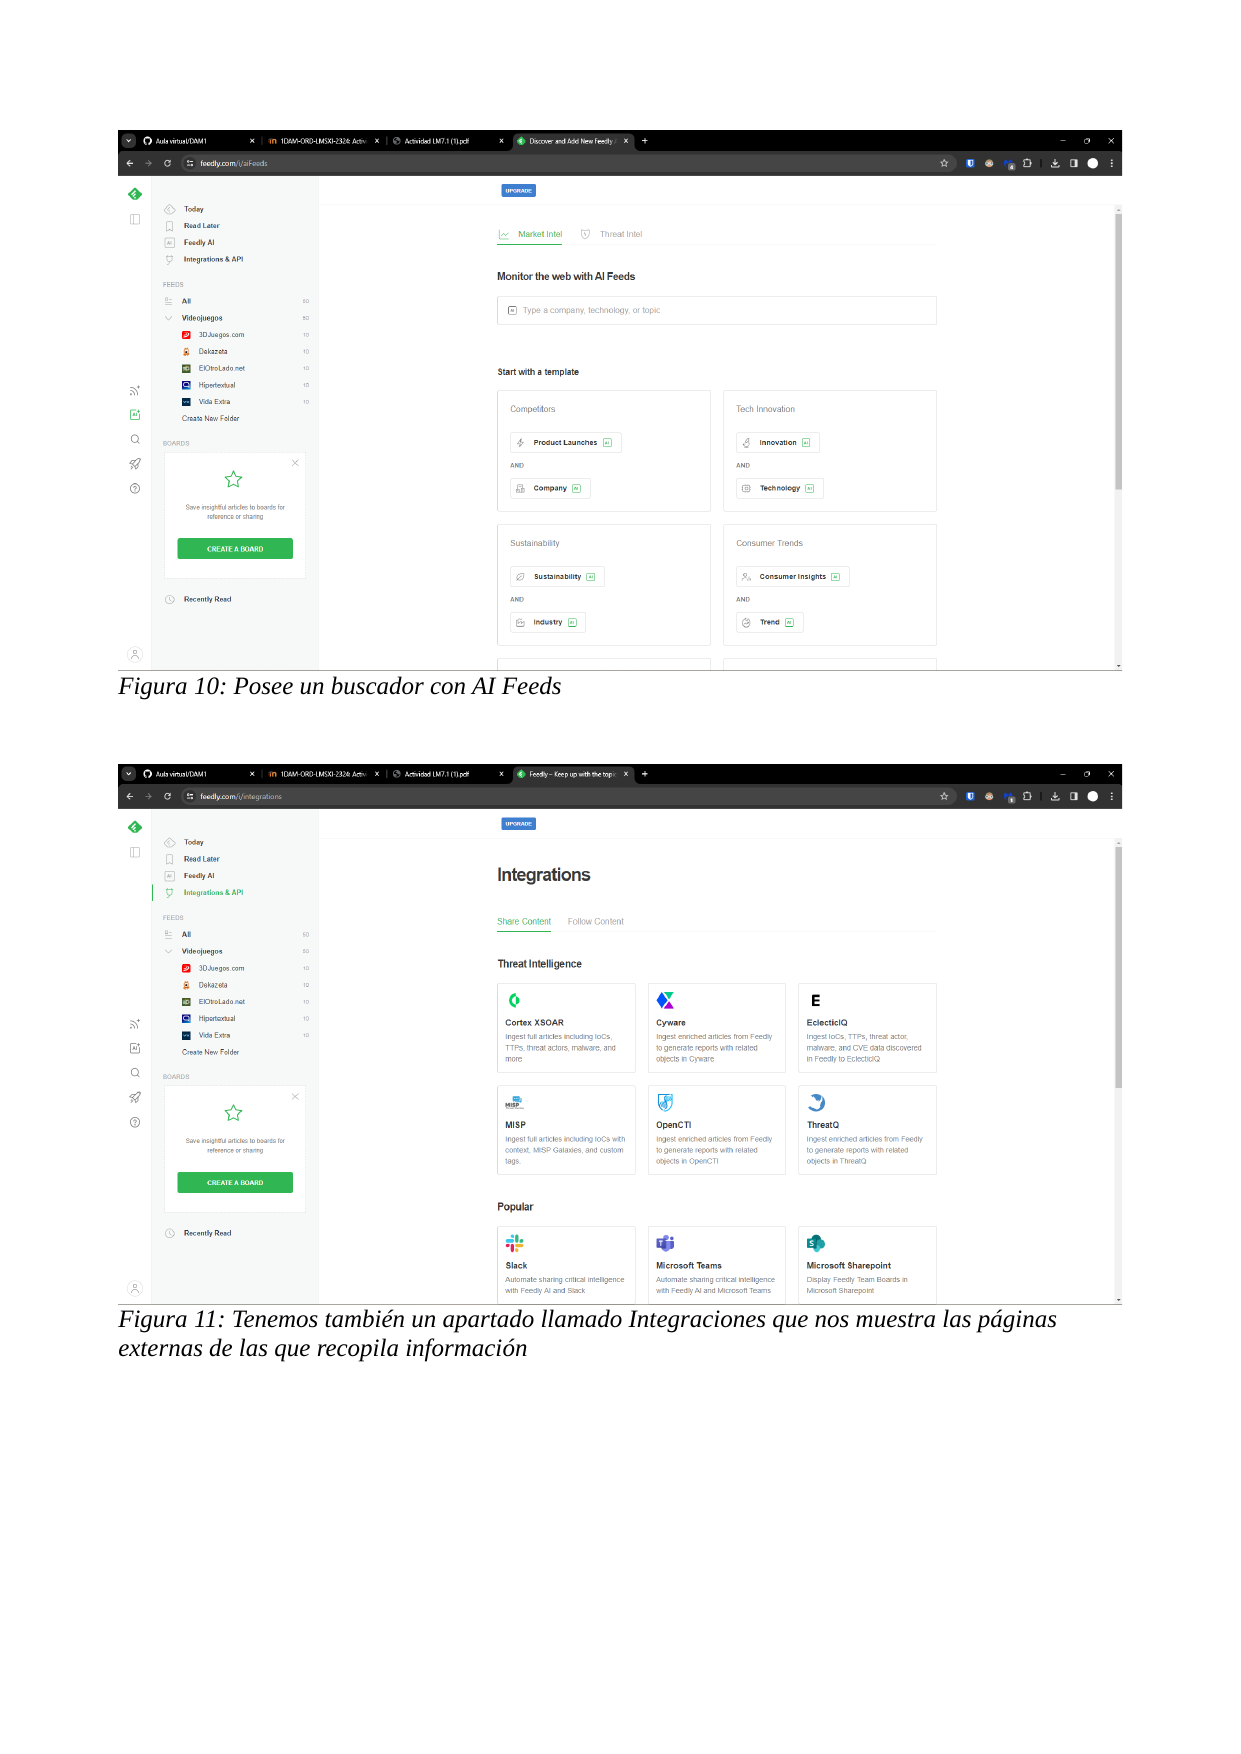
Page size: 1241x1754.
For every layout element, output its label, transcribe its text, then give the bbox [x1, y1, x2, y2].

text Figura 11: Tenemos también un apartado llamado Integraciones que nos muestra las páginas externas de las que recopila información [118, 1305, 1122, 1362]
picture [118, 764, 1123, 1305]
text Figura 10: Posee un buscador con AI Feeds [118, 671, 1122, 700]
picture [118, 130, 1123, 671]
